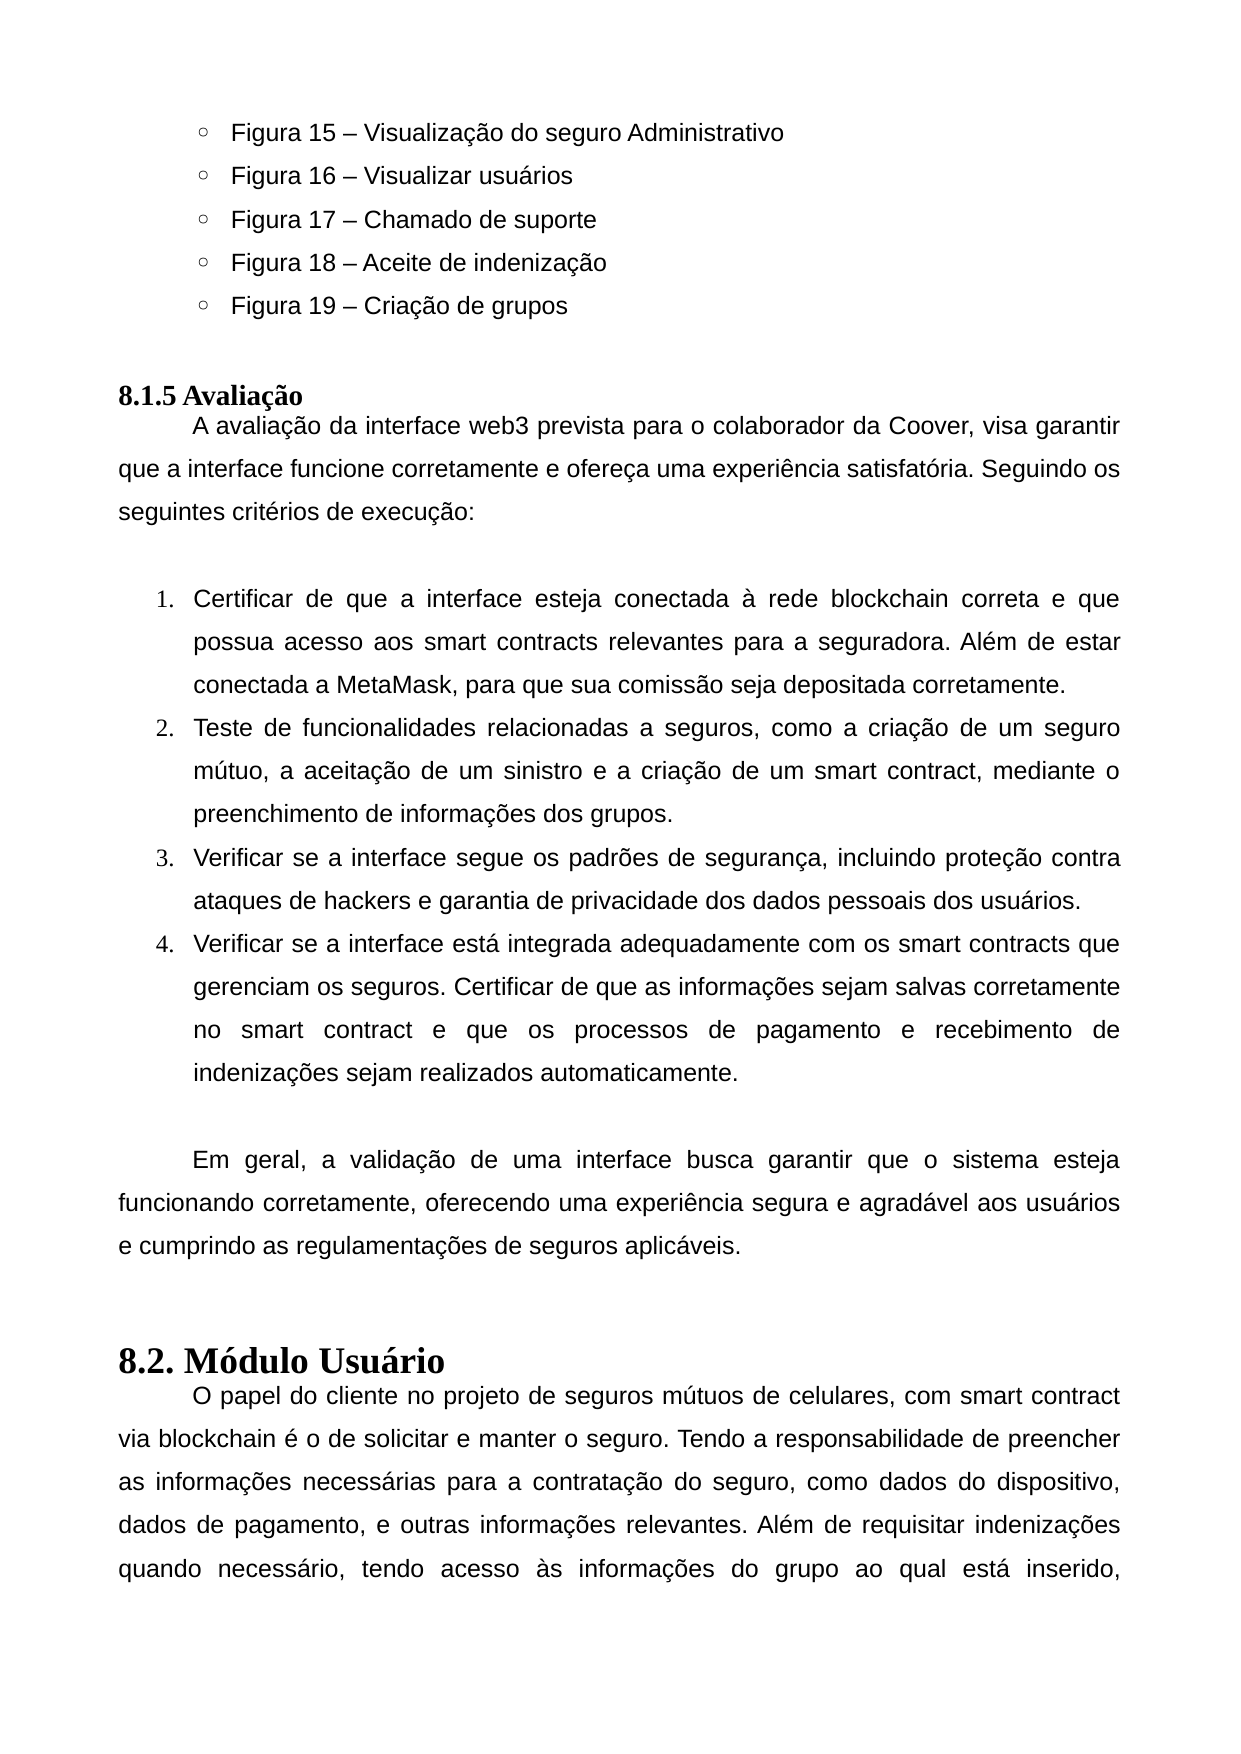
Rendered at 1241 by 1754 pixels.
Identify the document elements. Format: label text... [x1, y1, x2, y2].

list Certificar de que a interface esteja conectada à rede blockchain correta e que possua acesso aos smart contracts relevantes para a seguradora. Além de estar conectada a MetaMask, para que sua comissão seja depositada corretamente. [156, 584, 1122, 699]
list Verificar se a interface está integrada adequadamente com os smart contracts que gerenciam os seguros. Certificar de que as informações sejam salvas corretamente no smart contract e que os processos de pagamento e recebimento de indenizações sejam realizados automaticamente. [156, 929, 1122, 1087]
list Figura 15 – Visualização do seguro Administrativo [193, 118, 1122, 147]
subtitle 8.2. Módulo Usuário [118, 1338, 1122, 1381]
text Em geral, a validação de uma interface busca garantir que o sistema esteja funcionando corretamente, oferecendo uma experiência segura e agradável aos usuários e cumprindo as regulamentações de seguros aplicáveis. [118, 1145, 1122, 1260]
list Teste de funcionalidades relacionadas a seguros, como a criação de um seguro mútuo, a aceitação de um sinistro e a criação de um smart contract, mediante o preenchimento de informações dos grupos. [156, 713, 1122, 828]
list Verificar se a interface segue os padrões de segurança, incluindo proteção contra ataques de hackers e garantia de privacidade dos dados pessoais dos usuários. [156, 843, 1122, 914]
subtitle 8.1.5 Avaliação [118, 378, 1122, 411]
list Figura 17 – Chamado de suporte [193, 204, 1122, 233]
list Figura 19 – Criação de grupos [193, 291, 1122, 320]
text A avaliação da interface web3 prevista para o colaborador da Coover, visa garantir que a interface funcione corretamente e ofereça uma experiência satisfatória. Seguindo os seguintes critérios de execução: [118, 411, 1122, 526]
text O papel do cliente no projeto de seguros mútuos de celulares, com smart contract via blockchain é o de solicitar e manter o seguro. Tendo a responsabilidade de preencher as informações necessárias para a contratação do seguro, como dados do dispositivo, dados de pagamento, e outras informações relevantes. Além de requisitar indenizações quando necessário, tendo acesso às informações do grupo ao qual está inserido, [118, 1381, 1122, 1582]
list Figura 16 – Visualizar usuários [193, 161, 1122, 190]
list Figura 18 – Aceite de indenização [193, 248, 1122, 277]
